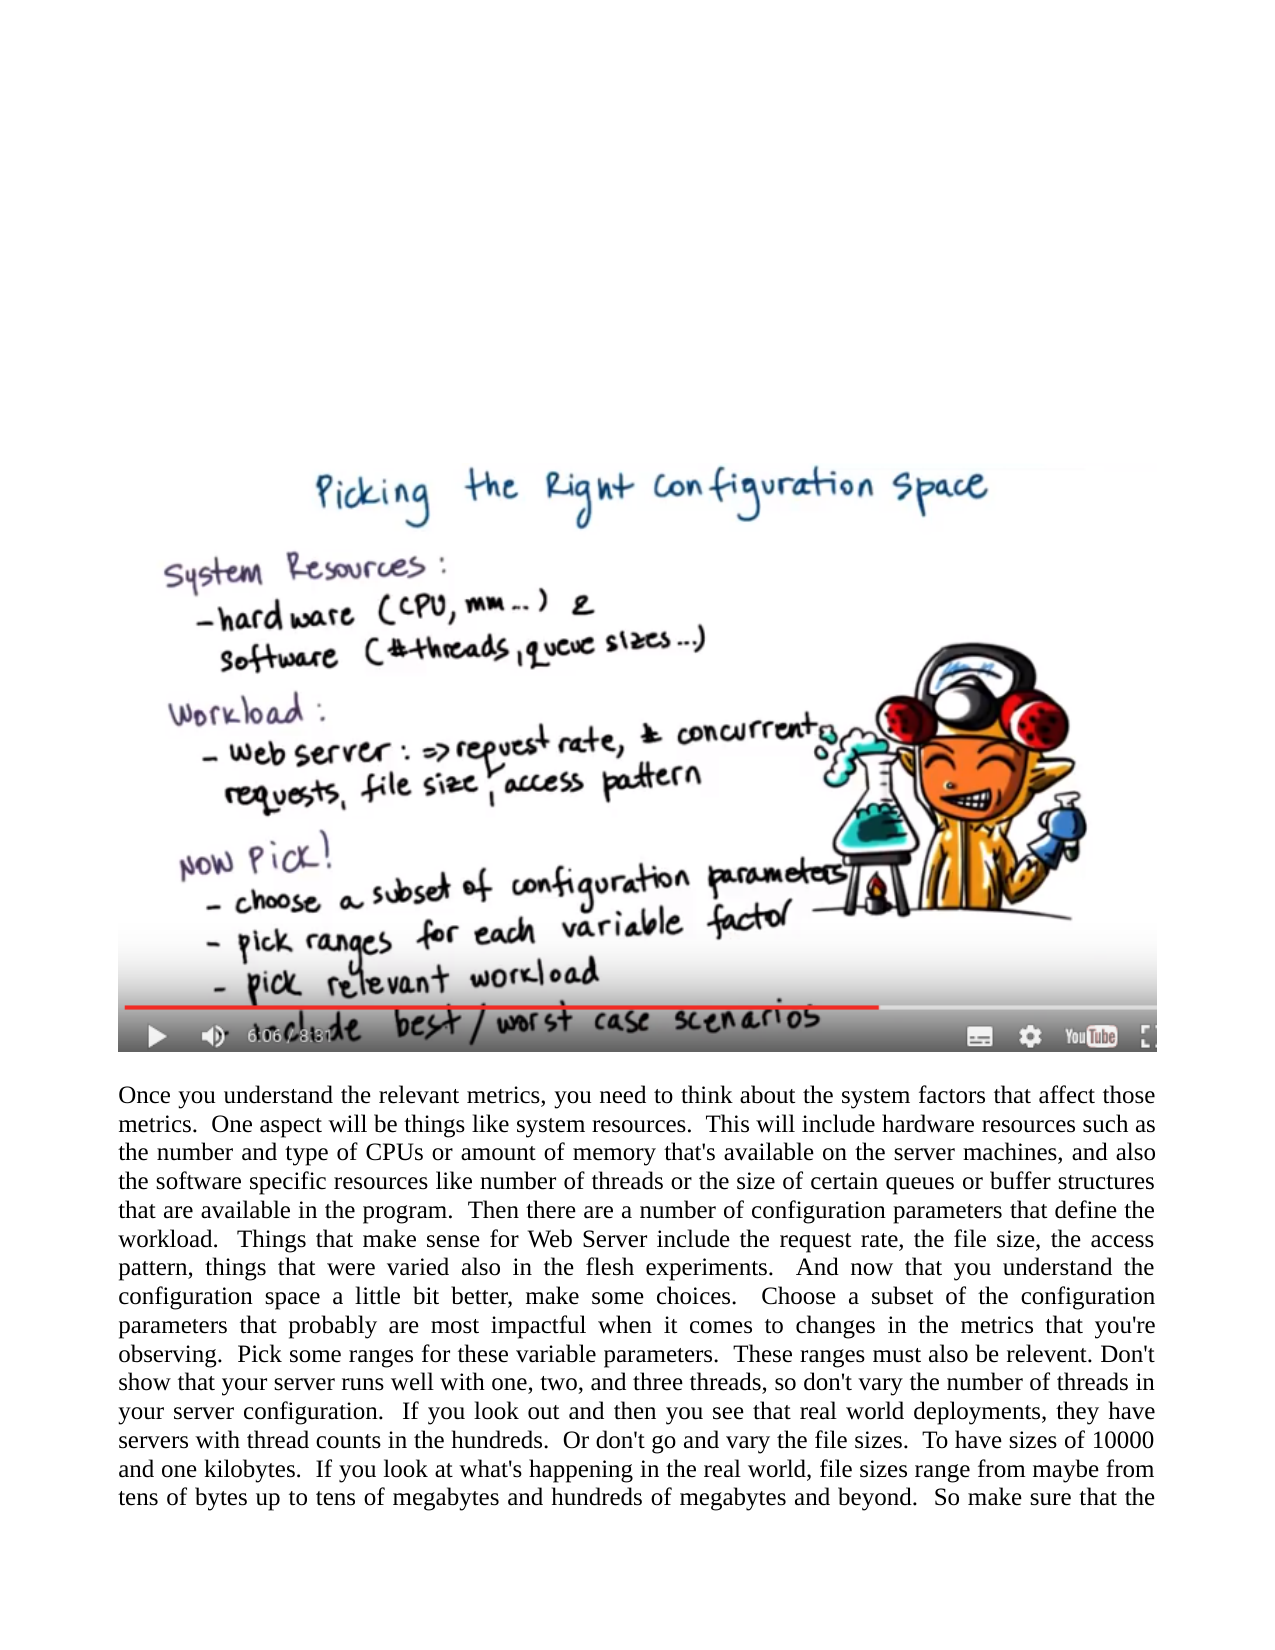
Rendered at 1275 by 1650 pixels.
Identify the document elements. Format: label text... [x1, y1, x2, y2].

text Once you understand the relevant metrics, you need to think about the system factors that affect those metrics. One aspect will be things like system resources. This will include hardware resources such as the number and type of CPUs or amount of memory that's available on the server machines, and also the software specific resources like number of threads or the size of certain queues or buffer structures that are available in the program. Then there are a number of configuration parameters that define the workload. Things that make sense for Web Server include the request rate, the file size, the access pattern, things that were varied also in the flesh experiments. And now that you understand the configuration space a little bit better, make some choices. Choose a subset of the configuration parameters that probably are most impactful when it comes to changes in the metrics that you're observing. Pick some ranges for these variable parameters. These ranges must also be relevent. Don't show that your server runs well with one, two, and three threads, so don't vary the number of threads in your server configuration. If you look out and then you see that real world deployments, they have servers with thread counts in the hundreds. Or don't go and vary the file sizes. To have sizes of 10000 and one kilobytes. If you look at what's happening in the real world, file sizes range from maybe from tens of bytes up to tens of megabytes and hundreds of megabytes and beyond. So make sure that the [118, 1080, 1157, 1511]
picture [118, 463, 1157, 1052]
